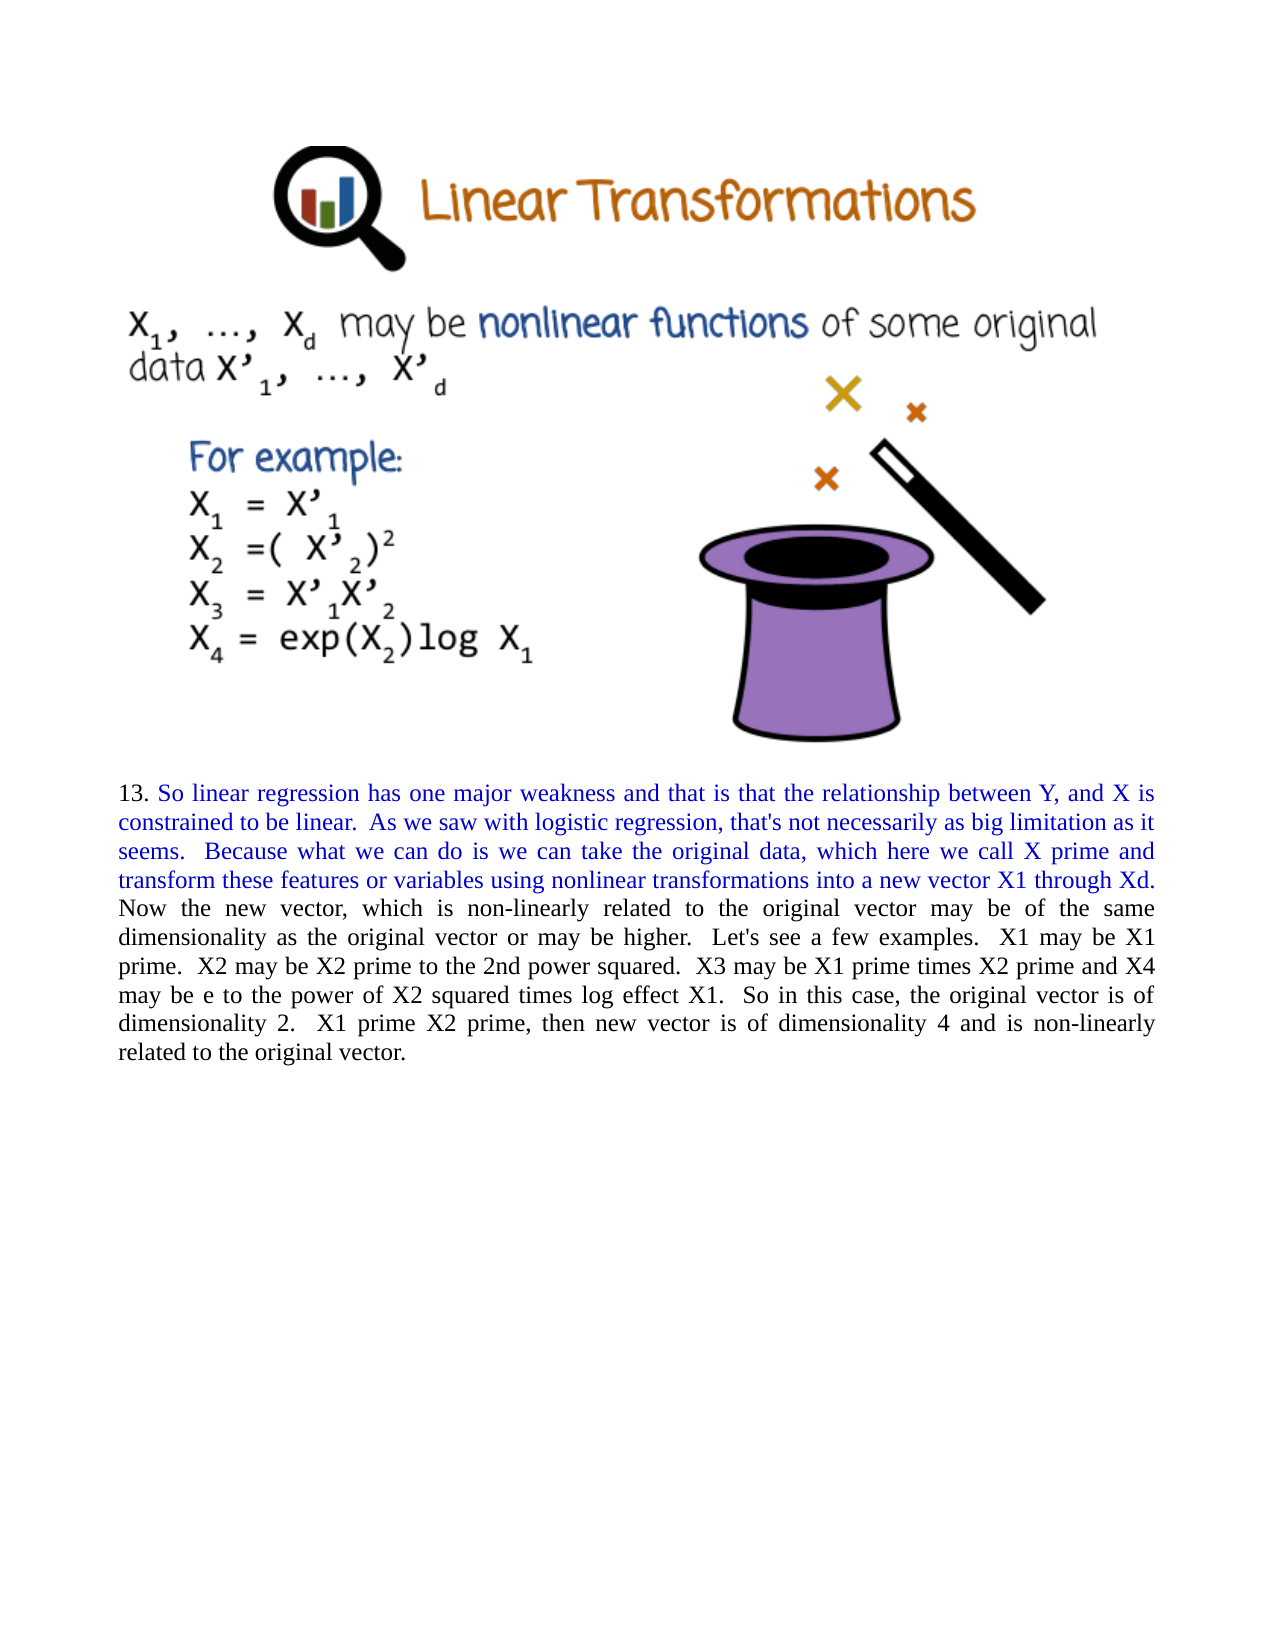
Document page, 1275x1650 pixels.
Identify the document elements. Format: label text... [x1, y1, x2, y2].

text 13. So linear regression has one major weakness and that is that the relationship between Y, and X is constrained to be linear. As we saw with logistic regression, that's not necessarily as big limitation as it seems. Because what we can do is we can take the original data, which here we call X prime and transform these features or variables using nonlinear transformations into a new vector X1 through Xd. Now the new vector, which is non-linearly related to the original vector may be of the same dimensionality as the original vector or may be higher. Let's see a few examples. X1 may be X1 prime. X2 may be X2 prime to the 2nd power squared. X3 may be X1 prime times X2 prime and X4 may be e to the power of X2 squared times log effect X1. So in this case, the original vector is of dimensionality 2. X1 prime X2 prime, then new vector is of dimensionality 4 and is non-linearly related to the original vector. [118, 778, 1157, 1066]
picture [118, 146, 1157, 750]
